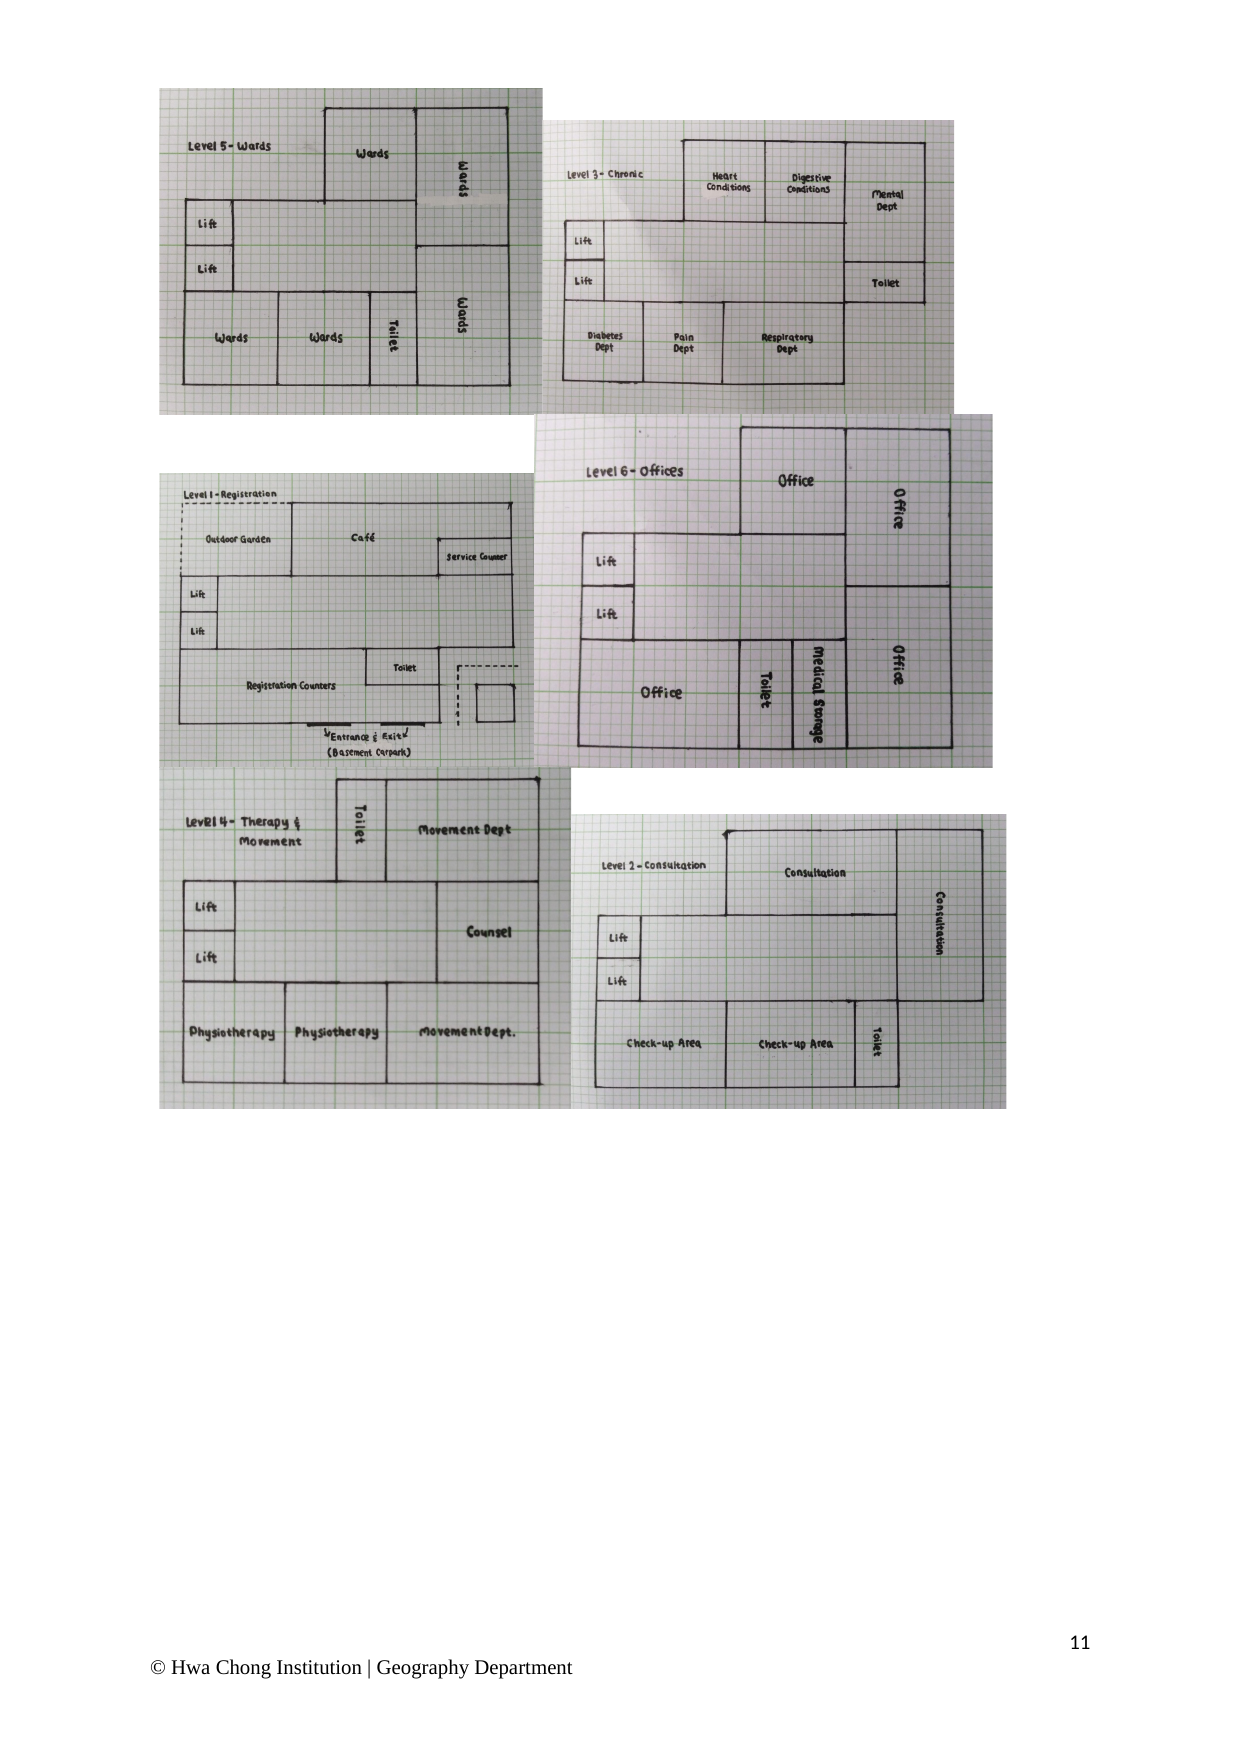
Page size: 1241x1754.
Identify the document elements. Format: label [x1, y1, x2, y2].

picture [159, 88, 1007, 1109]
